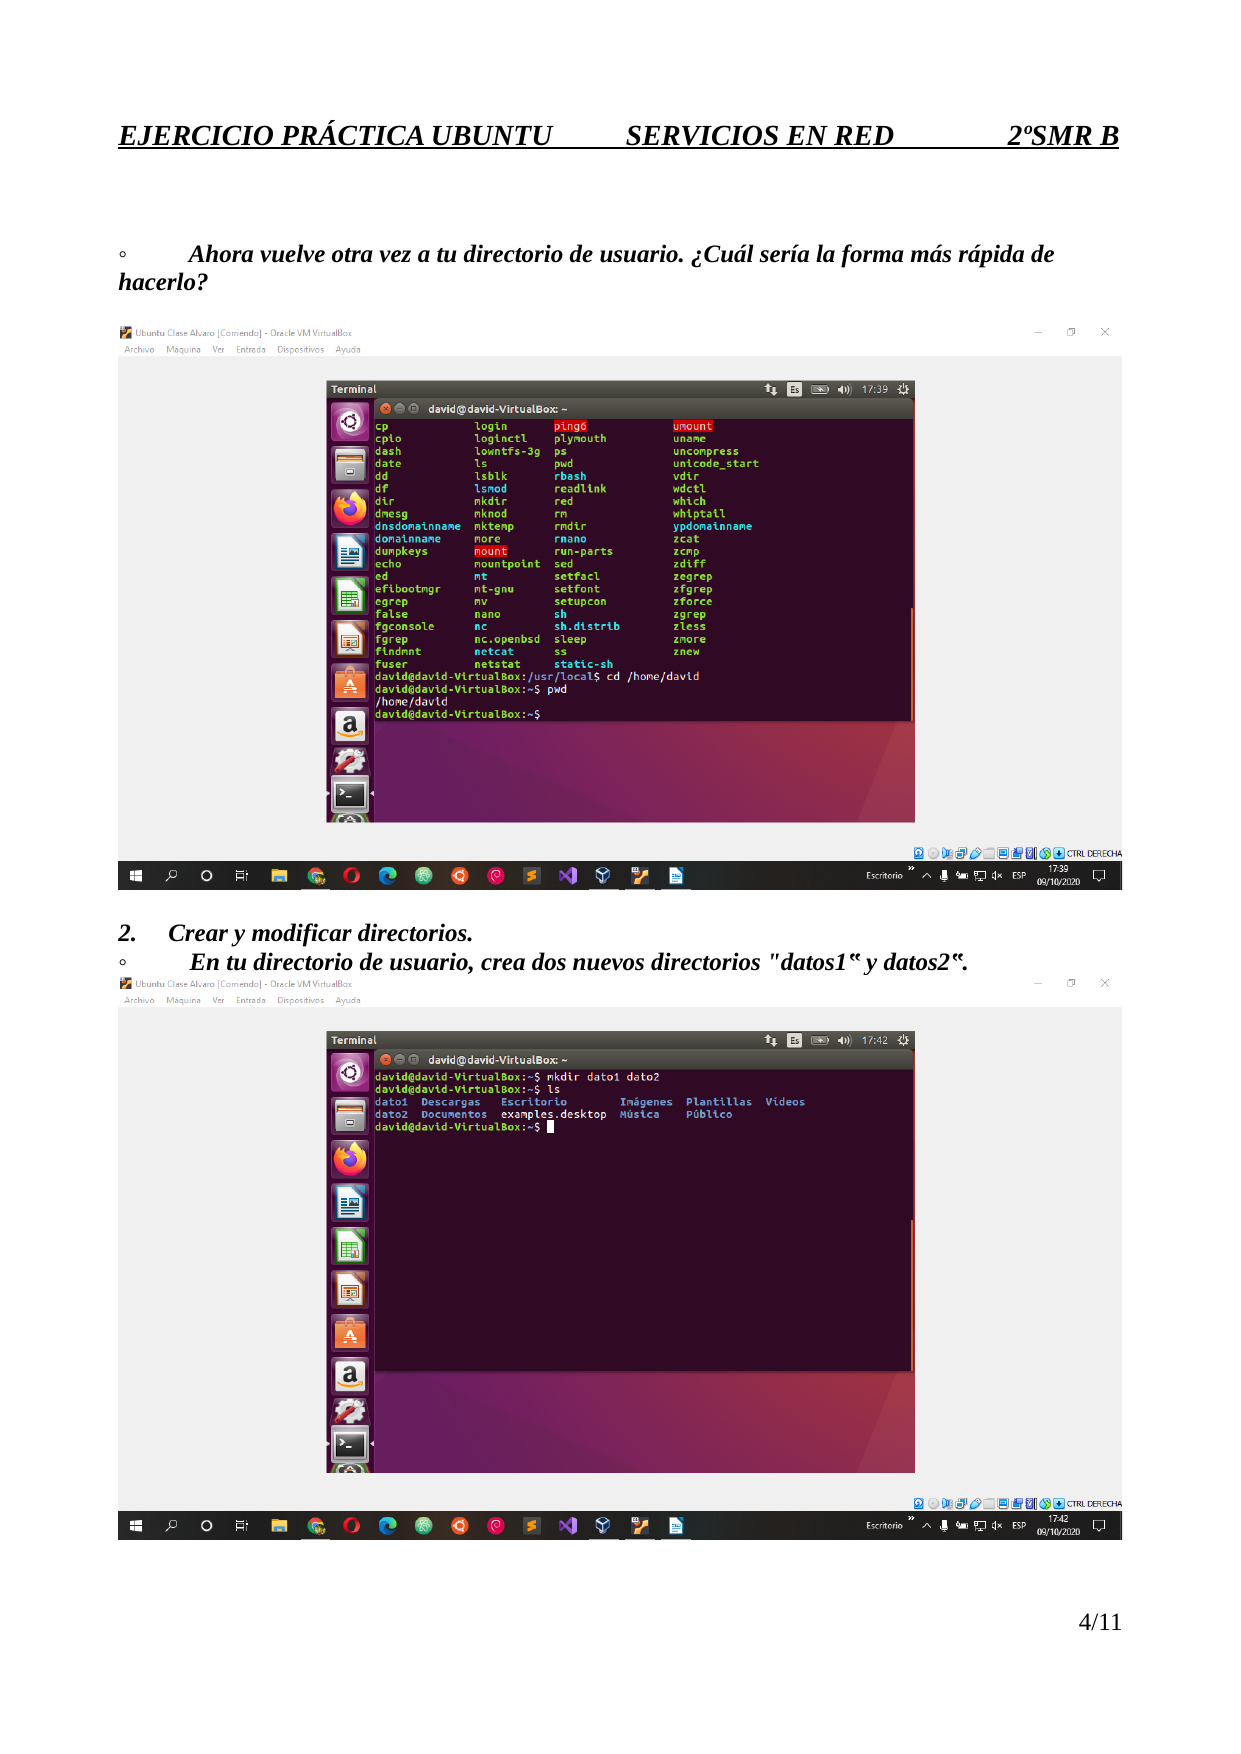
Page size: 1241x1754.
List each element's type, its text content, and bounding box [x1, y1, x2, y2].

text ◦ En tu directorio de usuario, crea dos nuevos directorios "datos1‟ y datos2‟. [118, 947, 1122, 975]
picture [118, 325, 1123, 890]
text ◦ Ahora vuelve otra vez a tu directorio de usuario. ¿Cuál sería la forma más rápida de hacerlo? [118, 239, 1122, 296]
text 2. Crear y modificar directorios. [118, 918, 1122, 947]
picture [118, 975, 1123, 1540]
